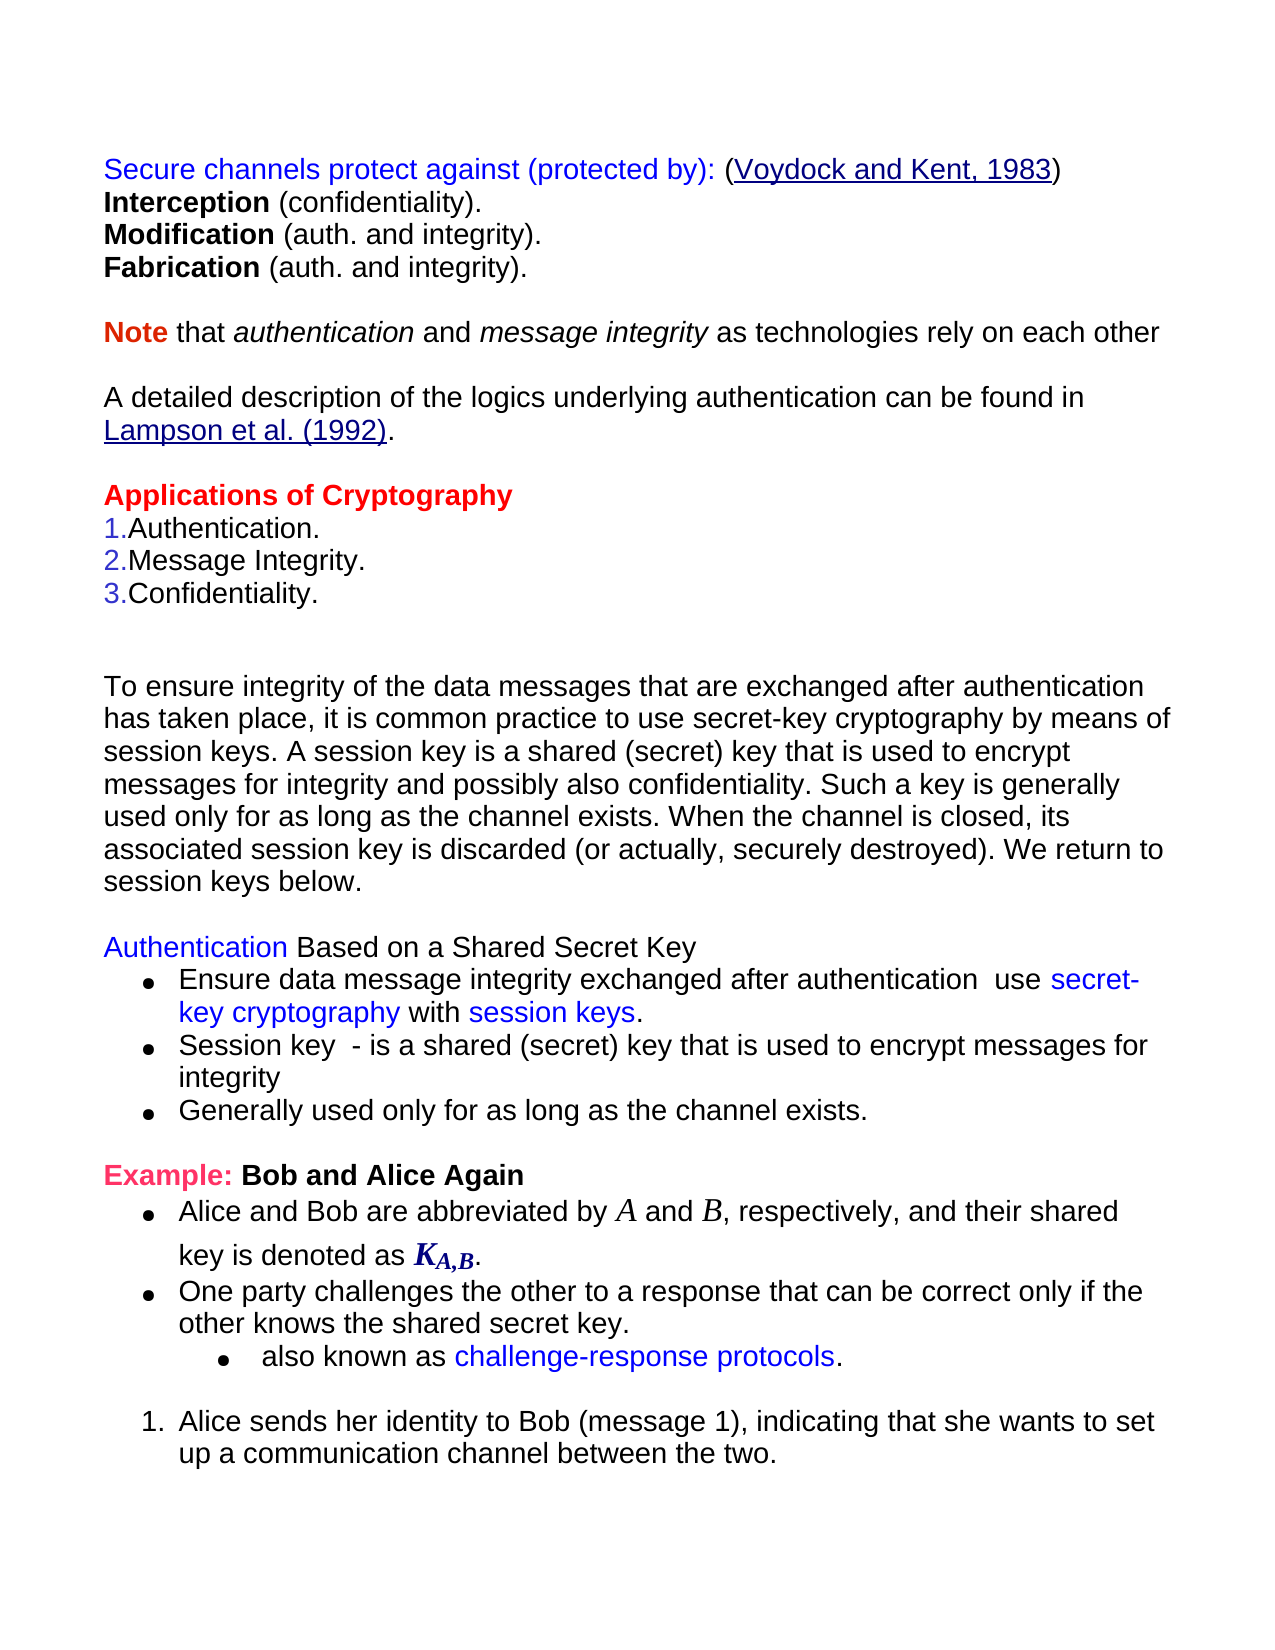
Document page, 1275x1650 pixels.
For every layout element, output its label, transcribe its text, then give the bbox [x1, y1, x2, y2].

text Interception (confidentiality). [103, 186, 1172, 218]
text Fabrication (auth. and integrity). [103, 251, 1172, 283]
list also known as challenge-response protocols. [216, 1340, 1172, 1372]
text 3.Confidentiality. [103, 577, 1172, 609]
text Authentication Based on a Shared Secret Key [103, 931, 1172, 963]
list Session key - is a shared (secret) key that is used to encrypt messages for integrity [141, 1028, 1172, 1094]
text 2.Message Integrity. [103, 544, 1172, 577]
text A detailed description of the logics underlying authentication can be found in Lampson et al. (1992). [103, 381, 1172, 446]
text To ensure integrity of the data messages that are exchanged after authentication has taken place, it is common practice to use secret-key cryptography by means of session keys. A session key is a shared (secret) key that is used to encrypt messages for integrity and possibly also confidentiality. Such a key is generally used only for as long as the channel exists. When the channel is closed, its associated session key is discarded (or actually, securely destroyed). We return to session keys below. [103, 670, 1172, 898]
text Modification (auth. and integrity). [103, 218, 1172, 251]
text Note that authentication and message integrity as technologies rely on each other [103, 316, 1172, 349]
list One party challenges the other to a response that can be correct only if the other knows the shared secret key. [141, 1274, 1172, 1340]
text Secure channels protect against (protected by): (Voydock and Kent, 1983) [103, 153, 1172, 186]
list Alice and Bob are abbreviated by A and B, respectively, and their shared key is denoted as KA,B. [141, 1191, 1172, 1274]
list Generally used only for as long as the channel exists. [141, 1094, 1172, 1126]
list Alice sends her identity to Bob (message 1), indicating that she wants to set up a communication channel between the two. [141, 1405, 1172, 1470]
text Applications of Cryptography [103, 479, 1172, 512]
text Example: Bob and Alice Again [103, 1159, 1172, 1191]
text 1.Authentication. [103, 512, 1172, 544]
list Ensure data message integrity exchanged after authentication use secret-key cryptography with session keys. [141, 963, 1172, 1028]
